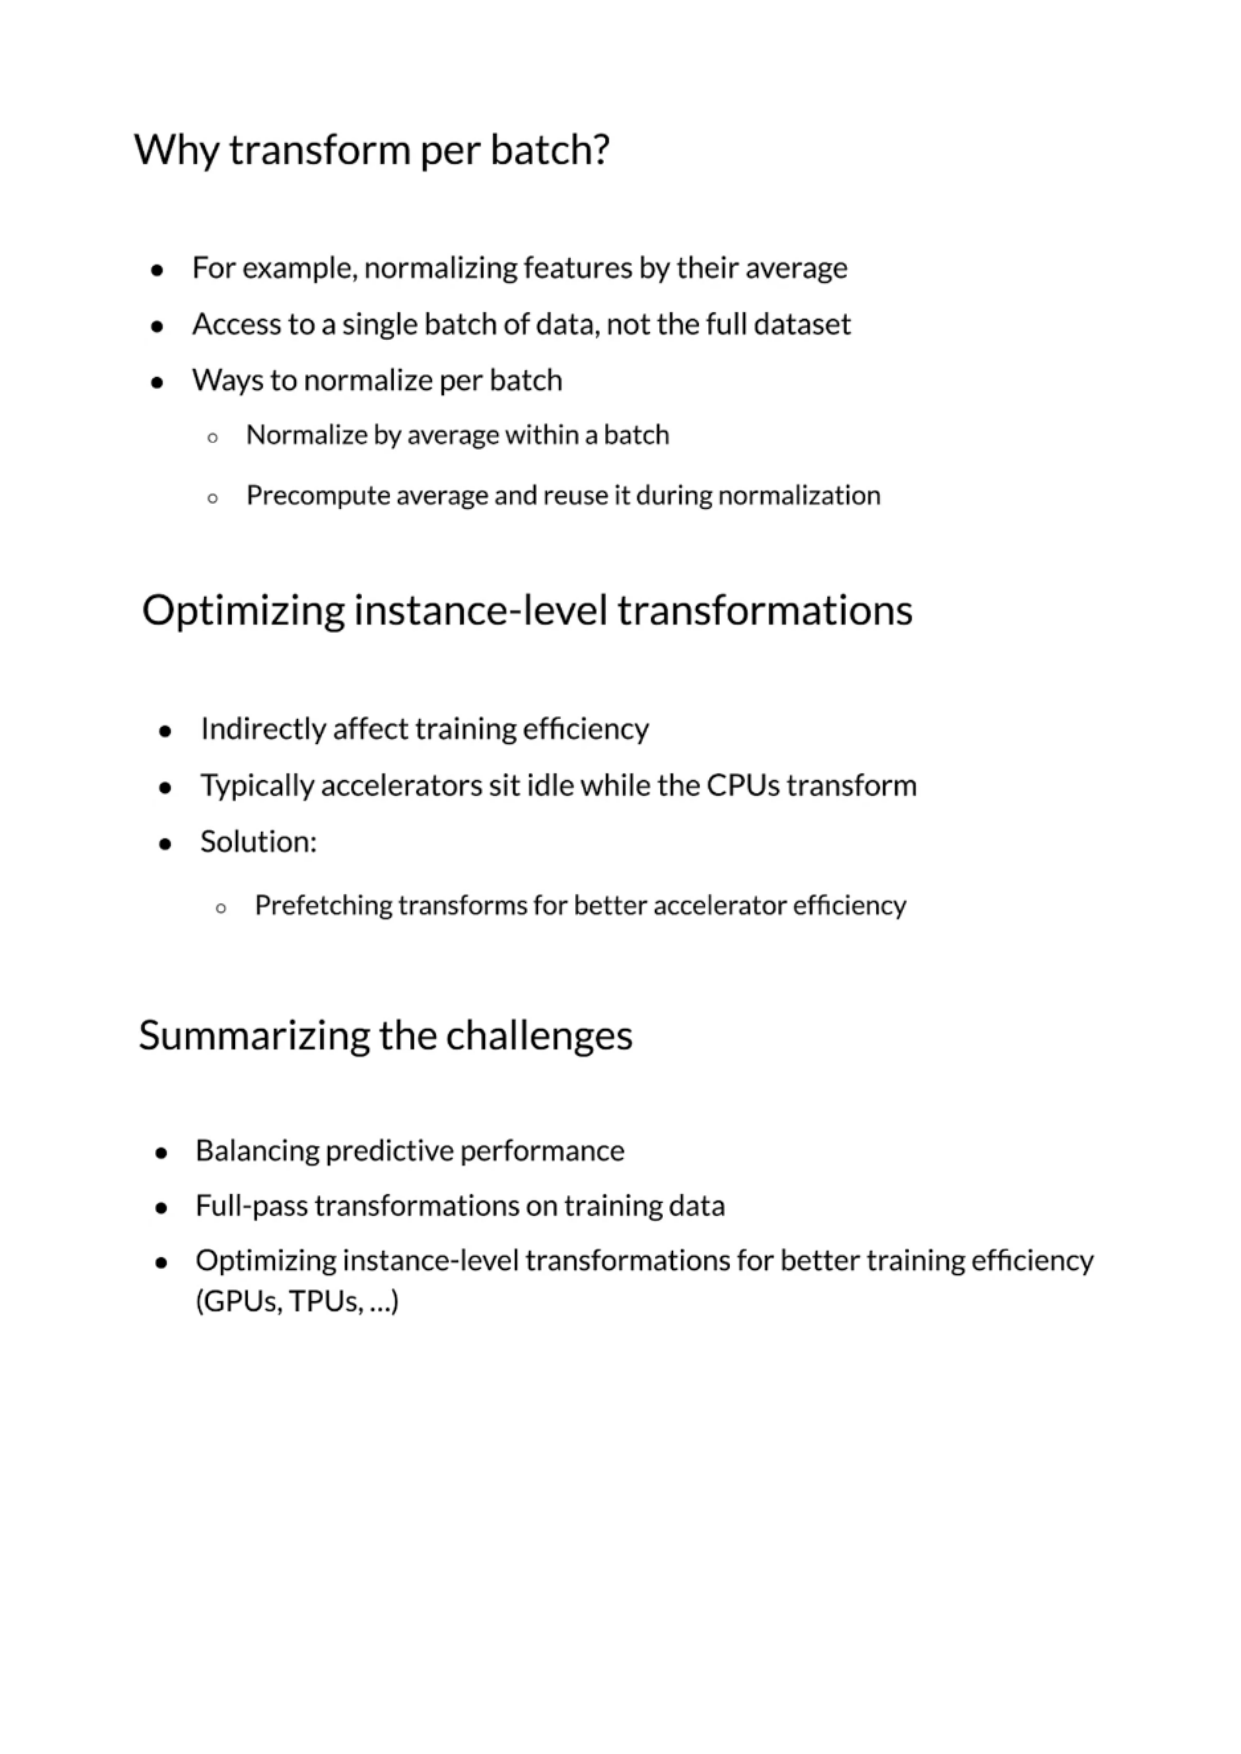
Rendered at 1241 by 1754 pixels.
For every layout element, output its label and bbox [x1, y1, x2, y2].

picture [118, 1007, 1123, 1327]
picture [118, 118, 1123, 525]
picture [118, 581, 1123, 950]
